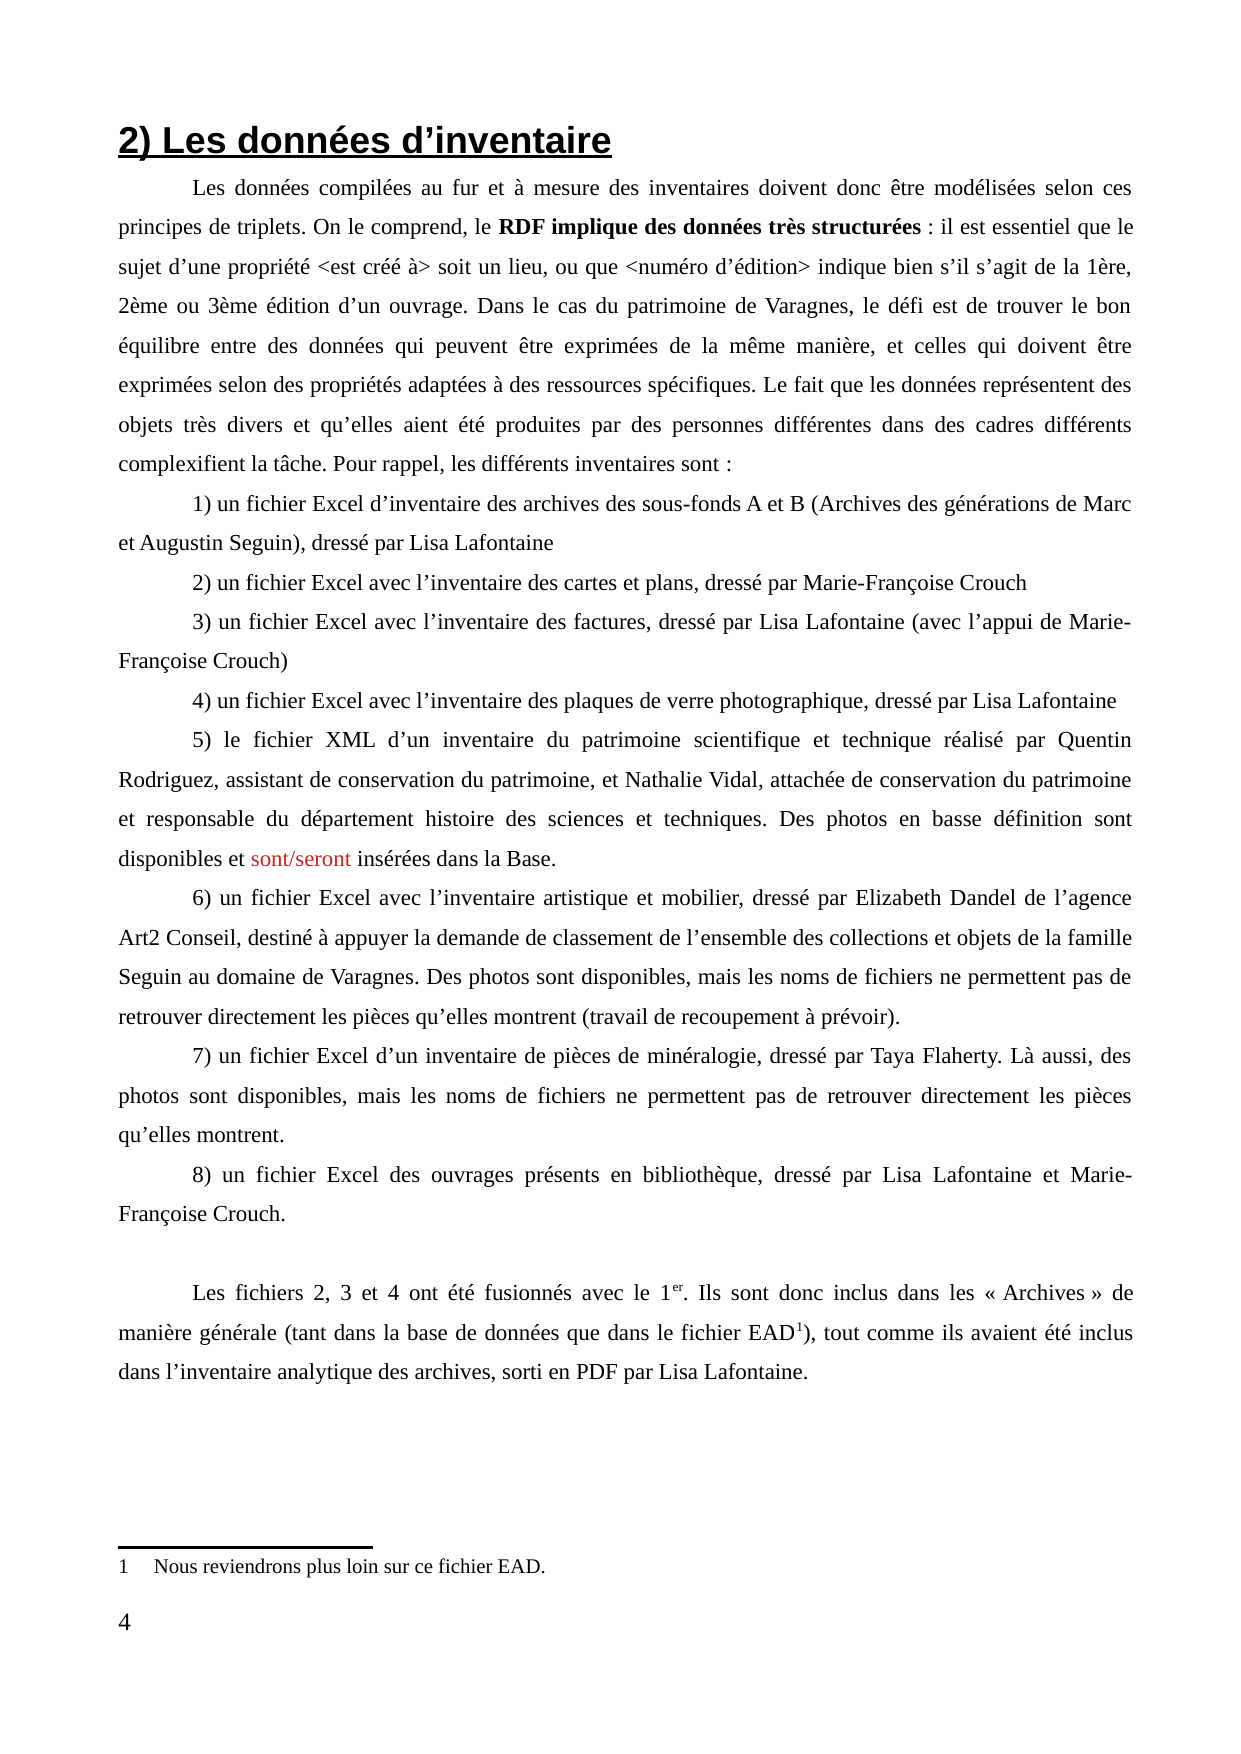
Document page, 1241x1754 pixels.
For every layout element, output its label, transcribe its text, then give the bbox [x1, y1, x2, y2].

text 4) un fichier Excel avec l’inventaire des plaques de verre photographique, dressé par Lisa Lafontaine [118, 687, 1134, 713]
text Les données compilées au fur et à mesure des inventaires doivent donc être modélisées selon ces principes de triplets. On le comprend, le RDF implique des données très structurées : il est essentiel que le sujet d’une propriété <est créé à> soit un lieu, ou que <numéro d’édition> indique bien s’il s’agit de la 1ère, 2ème ou 3ème édition d’un ouvrage. Dans le cas du patrimoine de Varagnes, le défi est de trouver le bon équilibre entre des données qui peuvent être exprimées de la même manière, et celles qui doivent être exprimées selon des propriétés adaptées à des ressources spécifiques. Le fait que les données représentent des objets très divers et qu’elles aient été produites par des personnes différentes dans des cadres différents complexifient la tâche. Pour rappel, les différents inventaires sont : [118, 174, 1134, 476]
text 8) un fichier Excel des ouvrages présents en bibliothèque, dressé par Lisa Lafontaine et Marie-Françoise Crouch. [118, 1161, 1134, 1227]
text 5) le fichier XML d’un inventaire du patrimoine scientifique et technique réalisé par Quentin Rodriguez, assistant de conservation du patrimoine, et Nathalie Vidal, attachée de conservation du patrimoine et responsable du département histoire des sciences et techniques. Des photos en basse définition sont disponibles et sont/seront insérées dans la Base. [118, 726, 1134, 871]
text 3) un fichier Excel avec l’inventaire des factures, dressé par Lisa Lafontaine (avec l’appui de Marie-Françoise Crouch) [118, 608, 1134, 674]
text 7) un fichier Excel d’un inventaire de pièces de minéralogie, dressé par Taya Flaherty. Là aussi, des photos sont disponibles, mais les noms de fichiers ne permettent pas de retrouver directement les pièces qu’elles montrent. [118, 1042, 1134, 1148]
text 2) un fichier Excel avec l’inventaire des cartes et plans, dressé par Marie-Françoise Crouch [118, 568, 1134, 595]
text 6) un fichier Excel avec l’inventaire artistique et mobilier, dressé par Elizabeth Dandel de l’agence Art2 Conseil, destiné à appuyer la demande de classement de l’ensemble des collections et objets de la famille Seguin au domaine de Varagnes. Des photos sont disponibles, mais les noms de fichiers ne permettent pas de retrouver directement les pièces qu’elles montrent (travail de recoupement à prévoir). [118, 884, 1134, 1029]
text 1) un fichier Excel d’inventaire des archives des sous-fonds A et B (Archives des générations de Marc et Augustin Seguin), dressé par Lisa Lafontaine [118, 489, 1134, 555]
subtitle 2) Les données d’inventaire [118, 118, 1134, 161]
text Nous reviendrons plus loin sur ce fichier EAD. [118, 1553, 1134, 1578]
text Les fichiers 2, 3 et 4 ont été fusionnés avec le 1er. Ils sont donc inclus dans les « Archives » de manière générale (tant dans la base de données que dans le fichier EAD), tout comme ils avaient été inclus dans l’inventaire analytique des archives, sorti en PDF par Lisa Lafontaine. [118, 1279, 1134, 1384]
